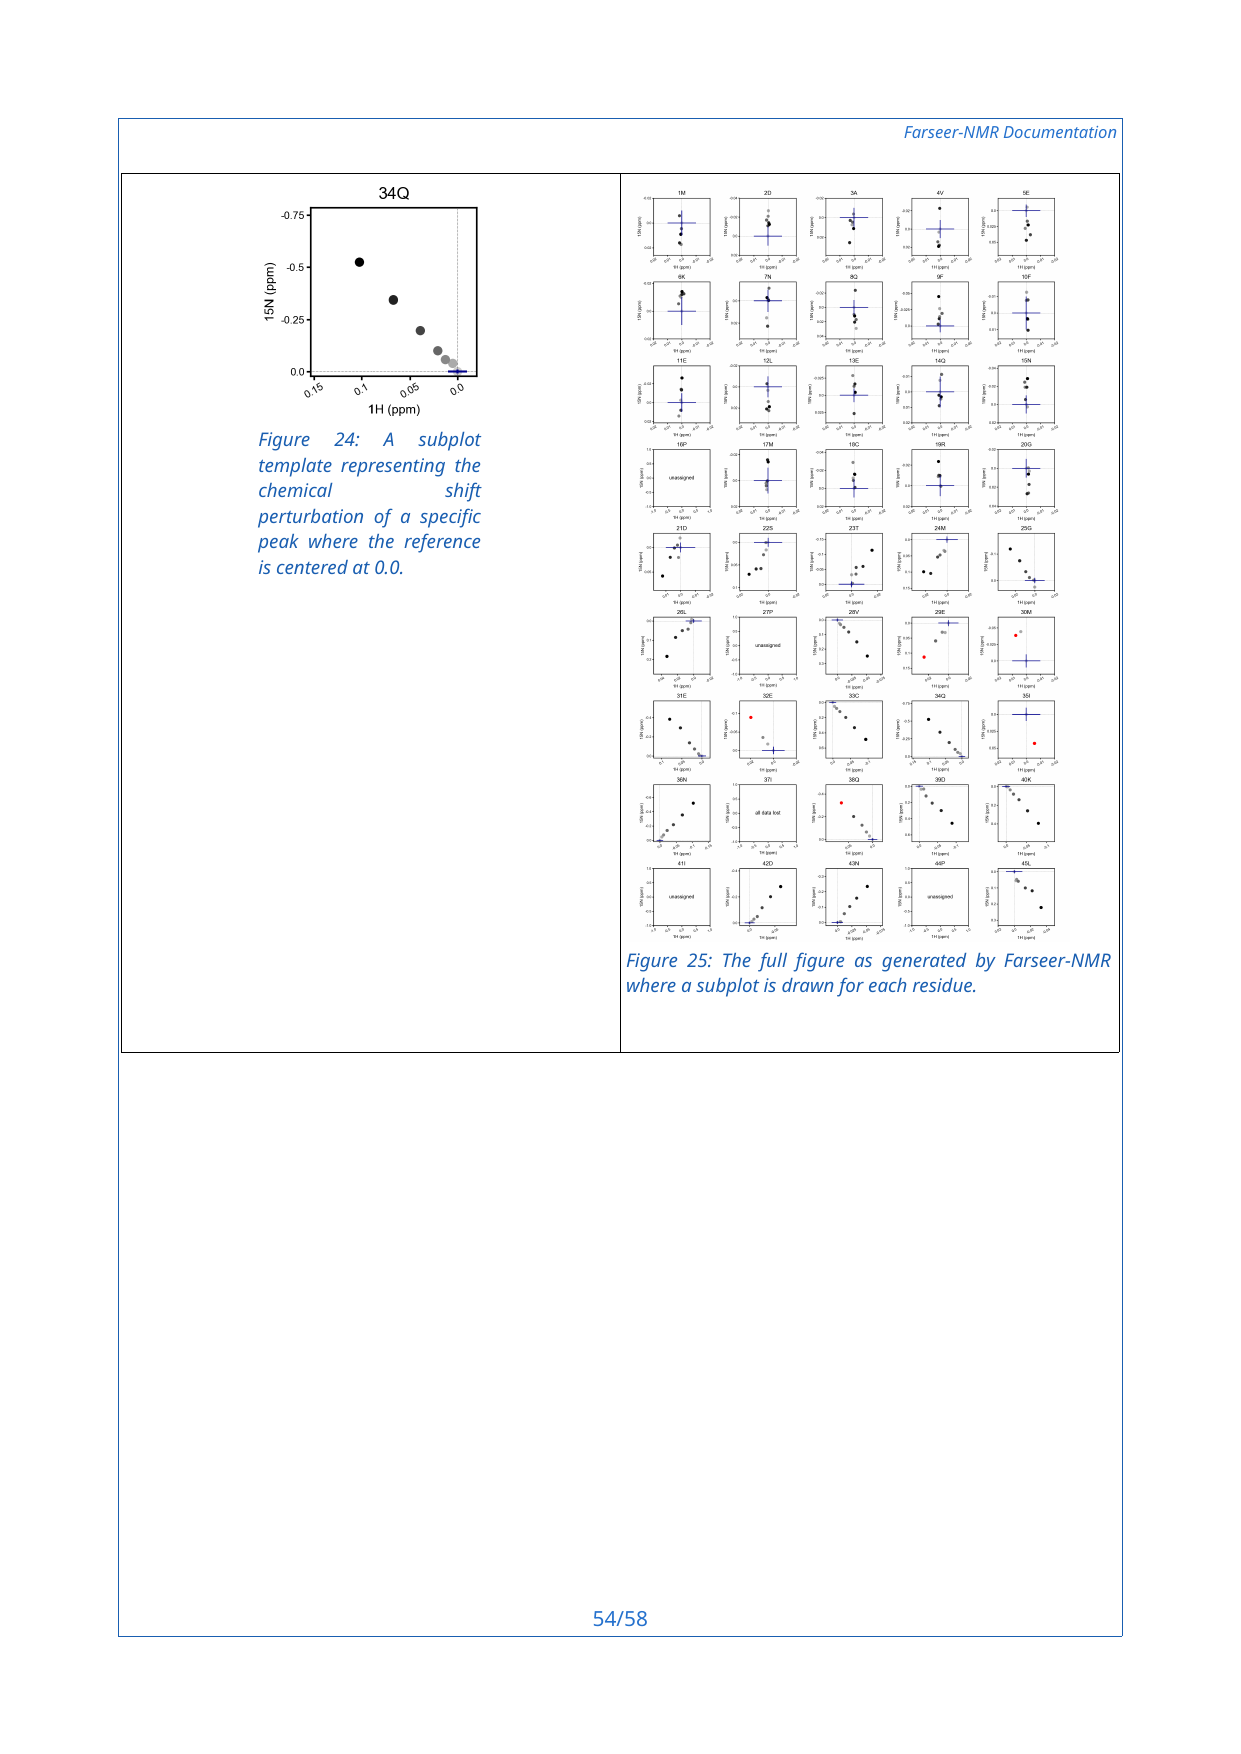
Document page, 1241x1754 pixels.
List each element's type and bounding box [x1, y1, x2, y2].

table_header [122, 174, 620, 1052]
picture [258, 179, 483, 422]
table_header [621, 174, 1119, 1052]
picture [625, 179, 1070, 942]
